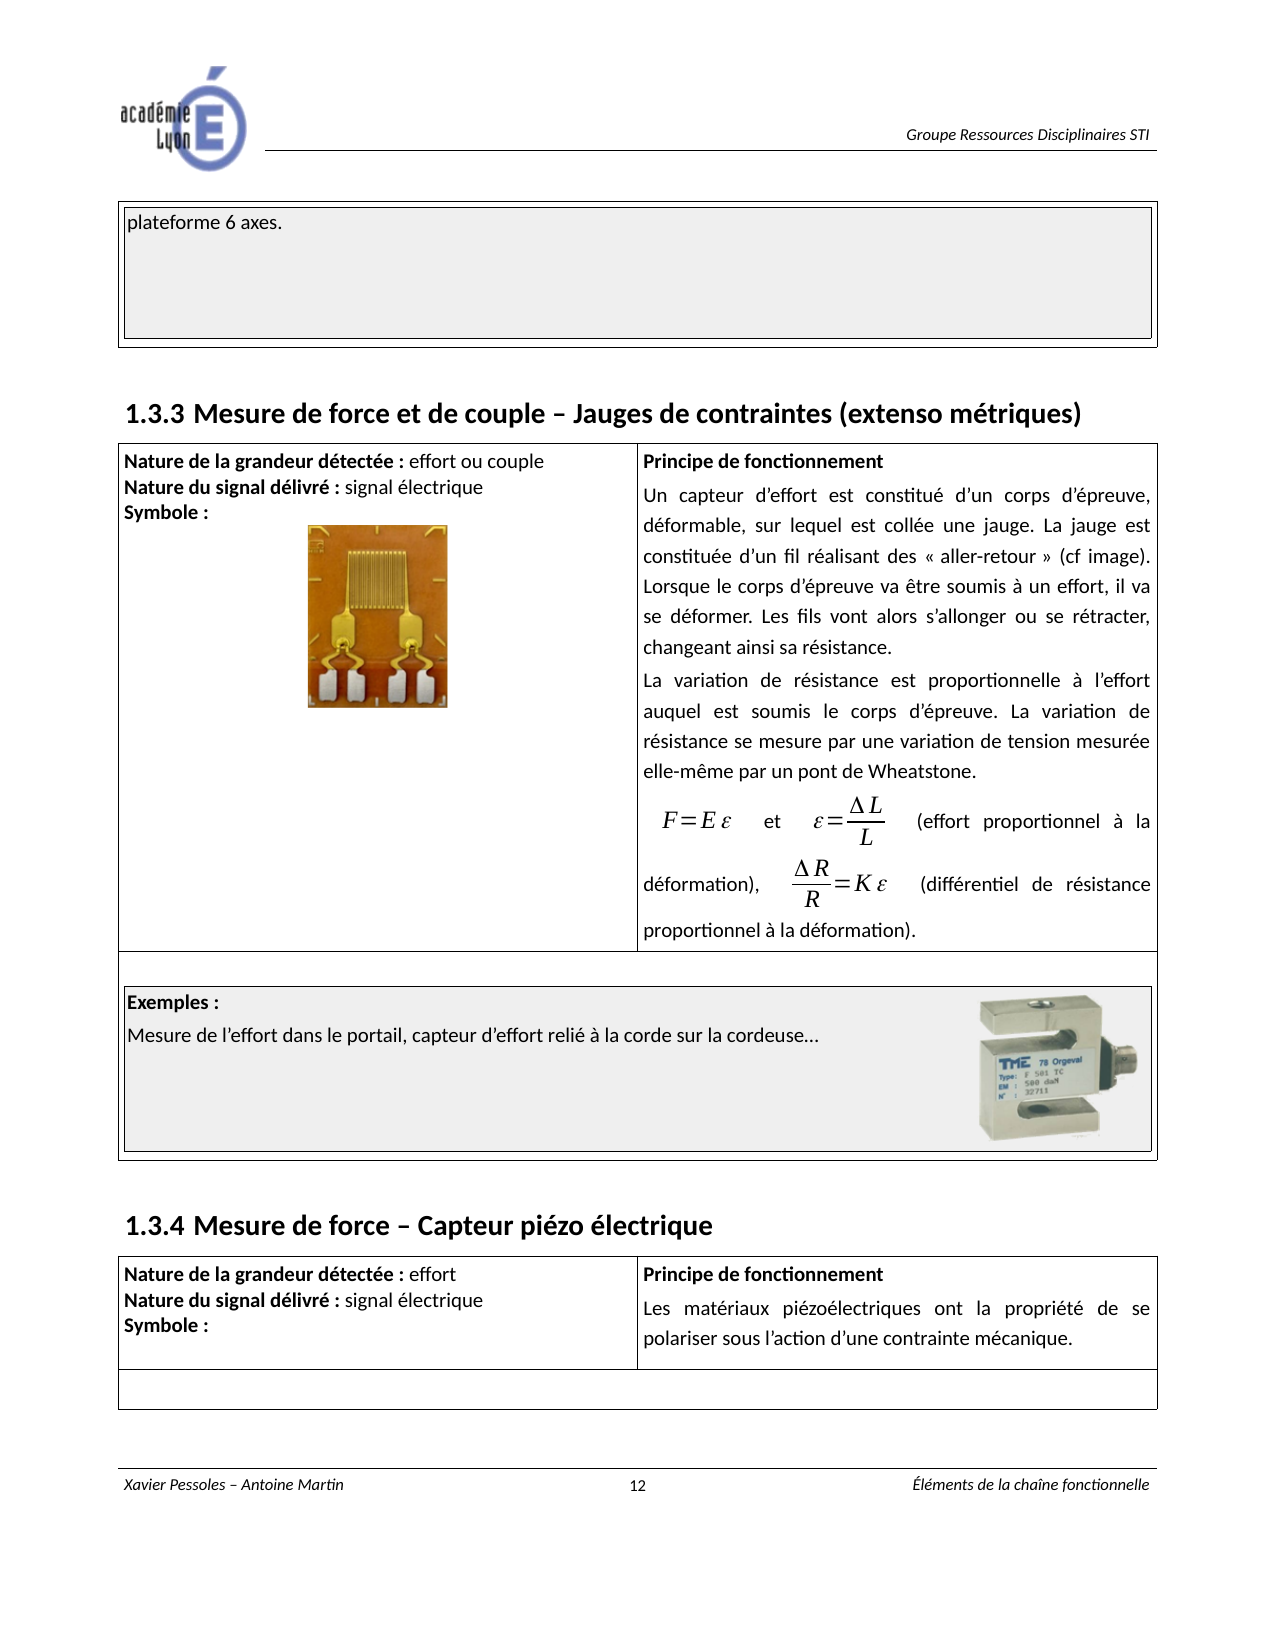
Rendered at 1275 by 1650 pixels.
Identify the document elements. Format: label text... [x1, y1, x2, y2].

picture [307, 525, 448, 708]
table_cell Exemples : Mesure de l’effort dans le portail, capteur d’effort relié à la corde sur la cordeuse… [119, 952, 1157, 1159]
table_header Principe de fonctionnement Les matériaux piézoélectriques ont la propriété de se polariser sous l’action d’une contrainte mécanique. [638, 1257, 1157, 1369]
table_header Nature de la grandeur détectée : effort ou couple Nature du signal délivré : signal électrique Symbole : [119, 444, 637, 951]
table_header Nature de la grandeur détectée : effort Nature du signal délivré : signal électrique Symbole : [119, 1257, 637, 1369]
picture [121, 66, 247, 173]
subtitle Mesure de force et de couple – Jauges de contraintes (extenso métriques) [118, 395, 1157, 430]
subtitle Mesure de force – Capteur piézo électrique [118, 1207, 1157, 1243]
table_cell [119, 1370, 1157, 1409]
picture [976, 993, 1138, 1143]
table_header Principe de fonctionnement Un capteur d’effort est constitué d’un corps d’épreuve, déformable, sur lequel est collée une jauge. La jauge est constituée d’un fil réalisant des « aller-retour » (cf image). Lorsque le corps d’épreuve va être soumis à un effort, il va se déformer. Les fils vont alors s’allonger ou se rétracter, changeant ainsi sa résistance. La variation de résistance est proportionnelle à l’effort auquel est soumis le corps d’épreuve. La variation de résistance se mesure par une variation de tension mesurée elle-même par un pont de Wheatstone. et (effort proportionnel à la déformation), (différentiel de résistance proportionnel à la déformation). [638, 444, 1157, 951]
table_cell plateforme 6 axes. [119, 202, 1157, 347]
